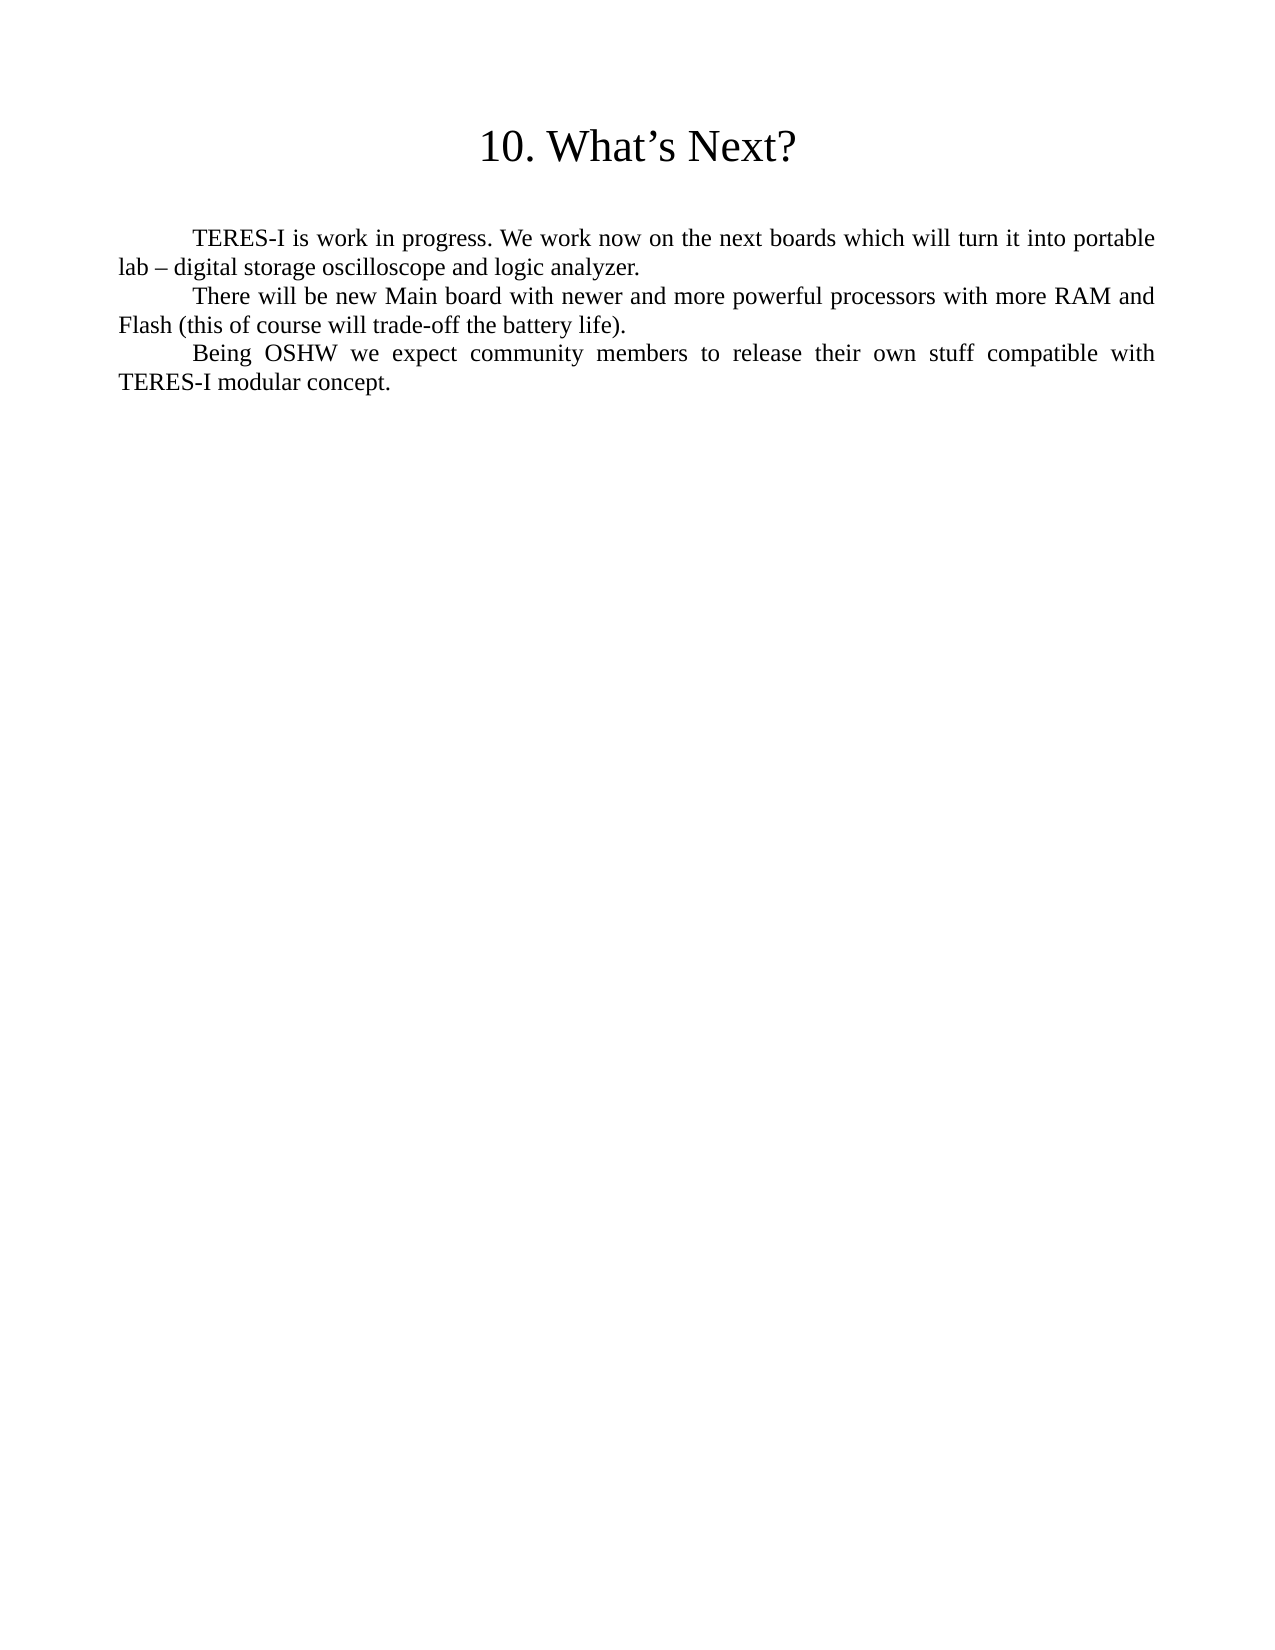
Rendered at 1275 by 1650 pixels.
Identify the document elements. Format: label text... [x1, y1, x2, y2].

text Being OSHW we expect community members to release their own stuff compatible with TERES-I modular concept. [118, 338, 1157, 396]
text There will be new Main board with newer and more powerful processors with more RAM and Flash (this of course will trade-off the battery life). [118, 281, 1157, 338]
text 10. What’s Next? [118, 118, 1157, 171]
text TERES-I is work in progress. We work now on the next boards which will turn it into portable lab – digital storage oscilloscope and logic analyzer. [118, 223, 1157, 281]
